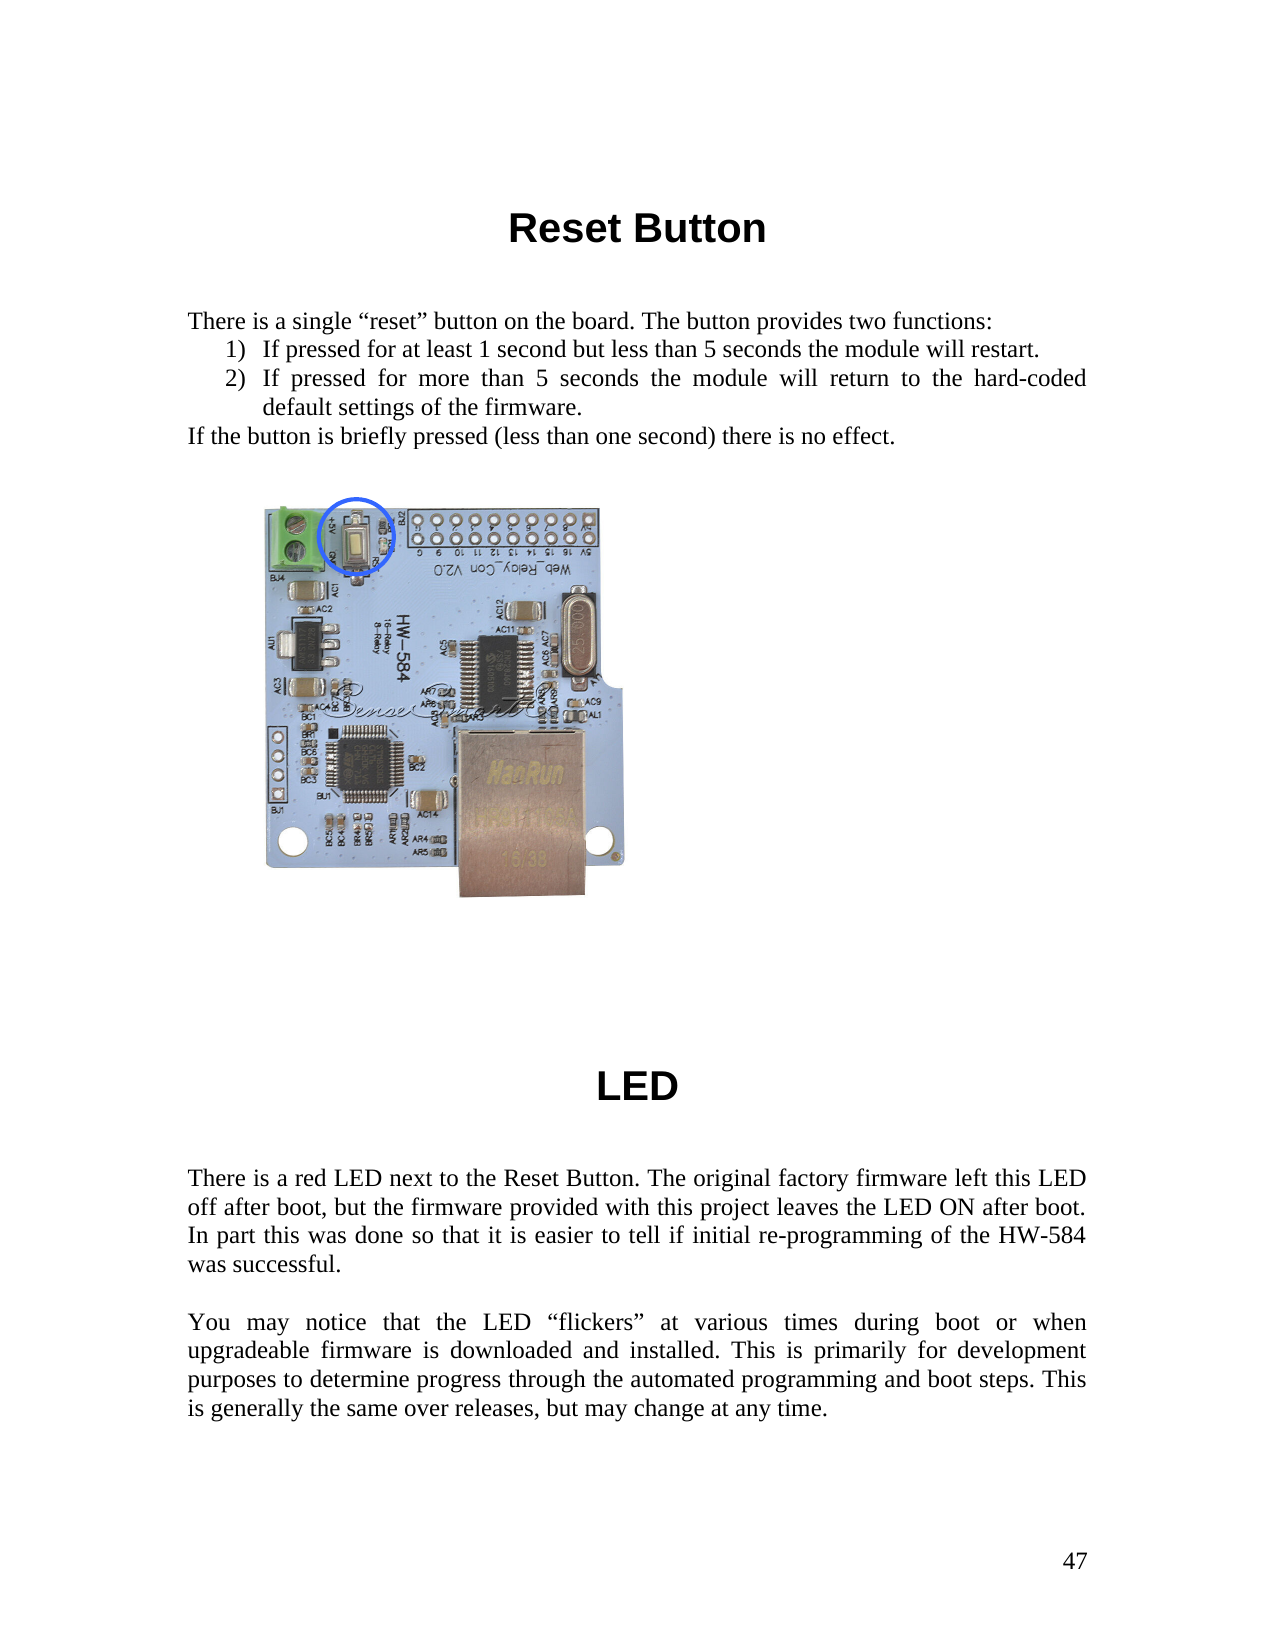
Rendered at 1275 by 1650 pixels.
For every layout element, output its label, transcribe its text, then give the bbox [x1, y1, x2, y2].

text If the button is briefly pressed (less than one second) there is no effect. [187, 421, 1087, 449]
text There is a red LED next to the Reset Button. The original factory firmware left this LED off after boot, but the firmware provided with this project leaves the LED ON after boot. In part this was done so that it is easier to tell if initial re-programming of the HW-584 was successful. [187, 1163, 1087, 1278]
text You may notice that the LED “flickers” at various times during boot or when upgradeable firmware is downloaded and installed. This is primarily for development purposes to determine progress through the automated programming and boot steps. This is generally the same over releases, but may change at any time. [187, 1307, 1087, 1422]
subtitle Reset Button [187, 204, 1087, 252]
text There is a single “reset” button on the board. The button provides two functions: [187, 306, 1087, 334]
list If pressed for at least 1 second but less than 5 seconds the module will restart. [225, 334, 1087, 363]
picture [187, 449, 688, 950]
list If pressed for more than 5 seconds the module will return to the hard-coded default settings of the firmware. [225, 363, 1087, 421]
subtitle LED [187, 1061, 1087, 1109]
